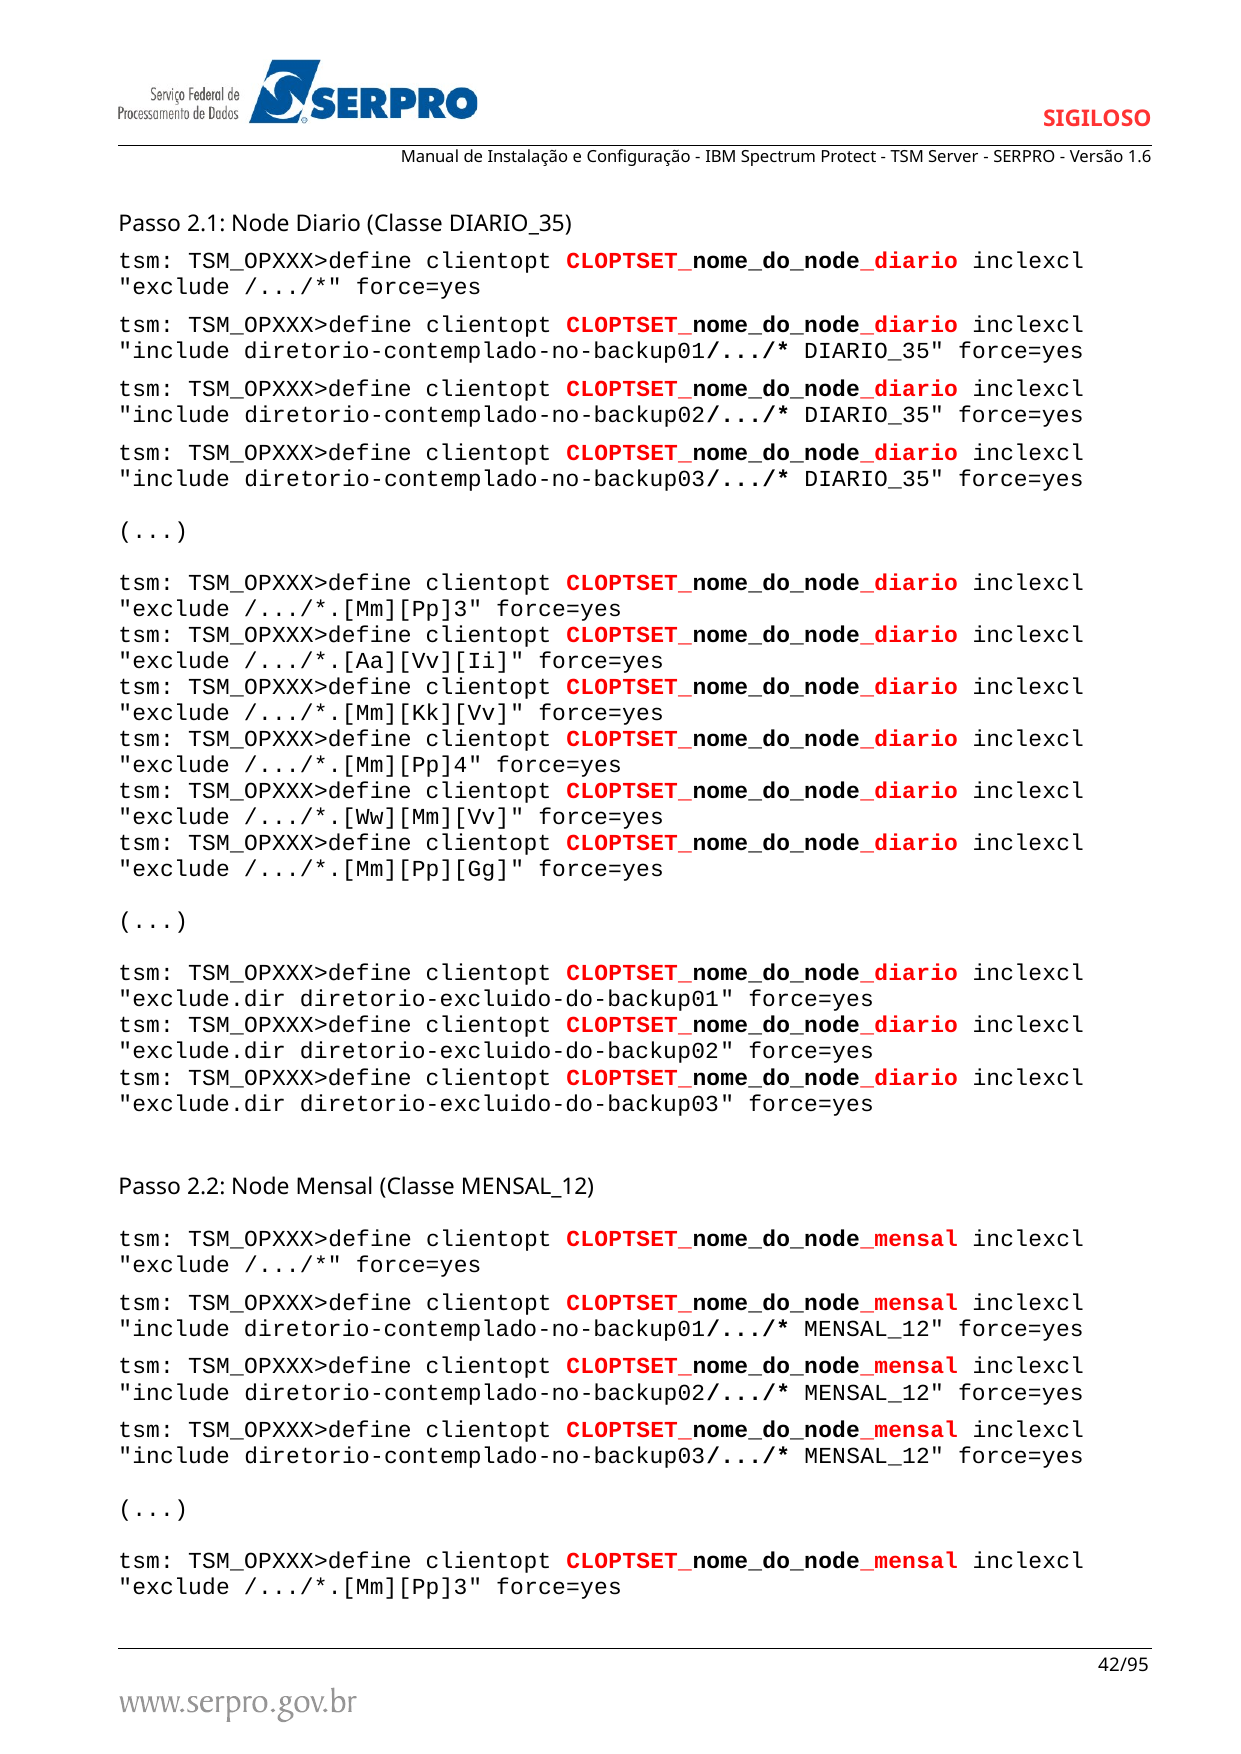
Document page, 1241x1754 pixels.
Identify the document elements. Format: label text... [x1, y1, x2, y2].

text Passo 2.2: Node Mensal (Classe MENSAL_12) [118, 1170, 1152, 1201]
text tsm: TSM_OPXXX>define clientopt CLOPTSET_nome_do_node_diario inclexcl "exclude /.../*.[Aa][Vv][Ii]" force=yes [118, 623, 1152, 675]
text tsm: TSM_OPXXX>define clientopt CLOPTSET_nome_do_node_diario inclexcl "include diretorio-contemplado-no-backup03/.../* DIARIO_35" force=yes [118, 441, 1152, 493]
text tsm: TSM_OPXXX>define clientopt CLOPTSET_nome_do_node_mensal inclexcl "exclude /.../*.[Mm][Pp]3" force=yes [118, 1549, 1152, 1601]
text tsm: TSM_OPXXX>define clientopt CLOPTSET_nome_do_node_diario inclexcl "exclude /.../*.[Ww][Mm][Vv]" force=yes [118, 779, 1152, 832]
text tsm: TSM_OPXXX>define clientopt CLOPTSET_nome_do_node_mensal inclexcl "exclude /.../*" force=yes [118, 1227, 1152, 1279]
text tsm: TSM_OPXXX>define clientopt CLOPTSET_nome_do_node_mensal inclexcl "include diretorio-contemplado-no-backup01/.../* MENSAL_12" force=yes [118, 1291, 1152, 1343]
text (...) [118, 910, 1152, 936]
picture [118, 59, 478, 124]
text tsm: TSM_OPXXX>define clientopt CLOPTSET_nome_do_node_diario inclexcl "exclude /.../*" force=yes [118, 249, 1152, 302]
text (...) [118, 1497, 1152, 1523]
text tsm: TSM_OPXXX>define clientopt CLOPTSET_nome_do_node_diario inclexcl "exclude /.../*.[Mm][Pp]4" force=yes [118, 727, 1152, 779]
text tsm: TSM_OPXXX>define clientopt CLOPTSET_nome_do_node_mensal inclexcl "include diretorio-contemplado-no-backup02/.../* MENSAL_12" force=yes [118, 1355, 1152, 1407]
text tsm: TSM_OPXXX>define clientopt CLOPTSET_nome_do_node_mensal inclexcl "include diretorio-contemplado-no-backup03/.../* MENSAL_12" force=yes [118, 1419, 1152, 1471]
text tsm: TSM_OPXXX>define clientopt CLOPTSET_nome_do_node_diario inclexcl "exclude /.../*.[Mm][Pp][Gg]" force=yes [118, 832, 1152, 884]
text tsm: TSM_OPXXX>define clientopt CLOPTSET_nome_do_node_diario inclexcl [118, 1014, 1152, 1040]
text Passo 2.1: Node Diario (Classe DIARIO_35) [118, 207, 1152, 238]
text (...) [118, 519, 1152, 545]
text tsm: TSM_OPXXX>define clientopt CLOPTSET_nome_do_node_diario inclexcl "exclude /.../*.[Mm][Kk][Vv]" force=yes [118, 675, 1152, 727]
text "exclude.dir diretorio-excluido-do-backup02" force=yes [118, 1040, 1152, 1066]
text tsm: TSM_OPXXX>define clientopt CLOPTSET_nome_do_node_diario inclexcl "exclude.dir diretorio-excluido-do-backup03" force=yes [118, 1066, 1152, 1118]
text tsm: TSM_OPXXX>define clientopt CLOPTSET_nome_do_node_diario inclexcl "include diretorio-contemplado-no-backup02/.../* DIARIO_35" force=yes [118, 377, 1152, 429]
text tsm: TSM_OPXXX>define clientopt CLOPTSET_nome_do_node_diario inclexcl [118, 962, 1152, 988]
text tsm: TSM_OPXXX>define clientopt CLOPTSET_nome_do_node_diario inclexcl "include diretorio-contemplado-no-backup01/.../* DIARIO_35" force=yes [118, 313, 1152, 365]
text "exclude.dir diretorio-excluido-do-backup01" force=yes [118, 988, 1152, 1014]
text tsm: TSM_OPXXX>define clientopt CLOPTSET_nome_do_node_diario inclexcl "exclude /.../*.[Mm][Pp]3" force=yes [118, 571, 1152, 623]
